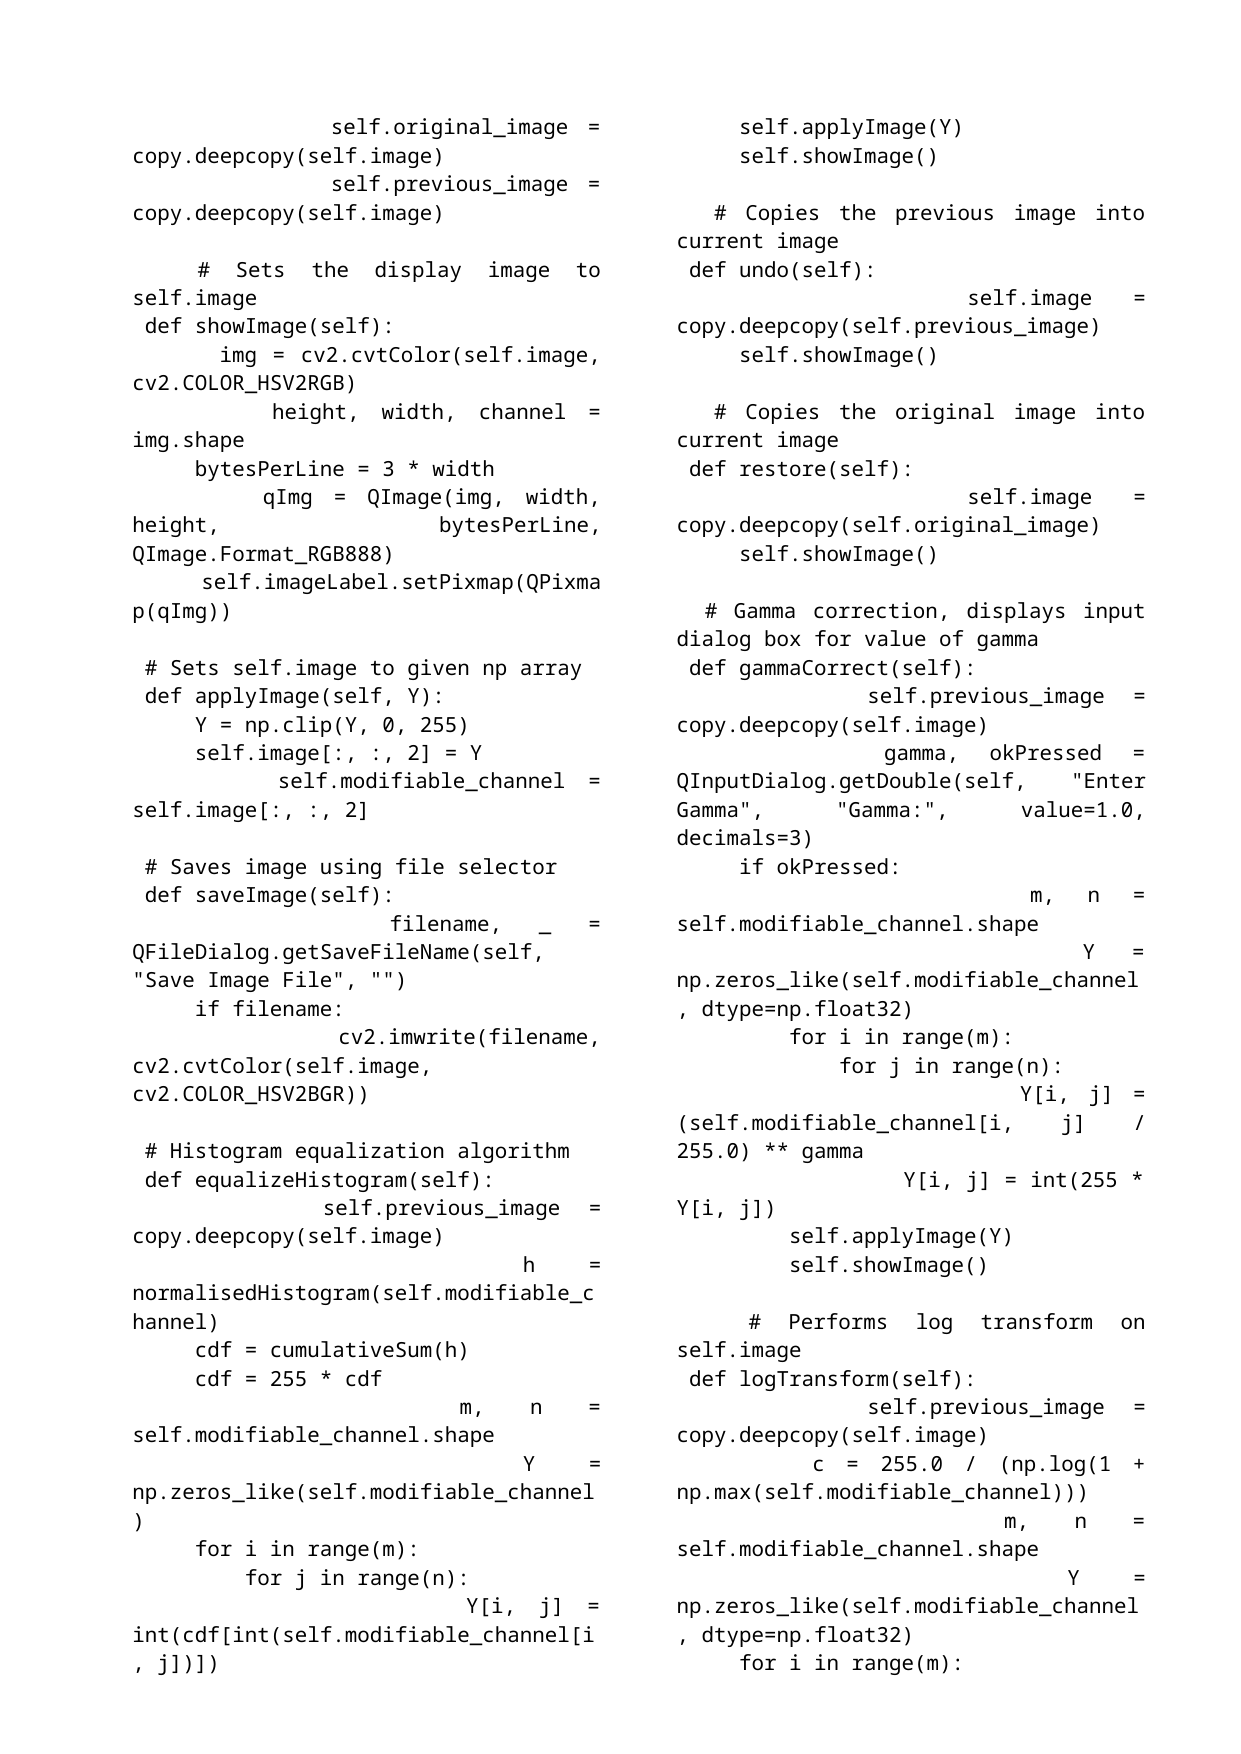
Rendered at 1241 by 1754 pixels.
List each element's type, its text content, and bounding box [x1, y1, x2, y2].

text def undo(self): [639, 255, 1146, 283]
text Y[i, j] = (self.modifiable_channel[i, j] / 255.0) ** gamma [639, 1079, 1146, 1165]
text self.showImage() [639, 141, 1146, 169]
text gamma, okPressed = QInputDialog.getDouble(self, "Enter Gamma", "Gamma:", value=1.0, decimals=3) [639, 738, 1146, 852]
text self.previous_image = copy.deepcopy(self.image) [639, 681, 1146, 738]
text # Performs log transform on self.image [639, 1307, 1146, 1364]
text m, n = self.modifiable_channel.shape [639, 880, 1146, 937]
text def showImage(self): [94, 312, 601, 340]
text Y = np.clip(Y, 0, 255) [94, 710, 601, 738]
text def logTransform(self): [639, 1364, 1146, 1392]
text self.applyImage(Y) [639, 1222, 1146, 1250]
text cdf = cumulativeSum(h) [94, 1335, 601, 1364]
text self.image = copy.deepcopy(self.original_image) [639, 482, 1146, 539]
text filename, _ = QFileDialog.getSaveFileName(self, "Save Image File", "") [94, 909, 601, 994]
text for j in range(n): [94, 1563, 601, 1591]
text Y = np.zeros_like(self.modifiable_channel, dtype=np.float32) [639, 937, 1146, 1022]
text def gammaCorrect(self): [639, 653, 1146, 681]
text Y = np.zeros_like(self.modifiable_channel, dtype=np.float32) [639, 1563, 1146, 1648]
text img = cv2.cvtColor(self.image, cv2.COLOR_HSV2RGB) [94, 340, 601, 397]
text h = normalisedHistogram(self.modifiable_channel) [94, 1250, 601, 1335]
text for i in range(m): [639, 1022, 1146, 1051]
text if filename: [94, 994, 601, 1022]
text self.image = copy.deepcopy(self.previous_image) [639, 283, 1146, 340]
text def applyImage(self, Y): [94, 681, 601, 710]
text bytesPerLine = 3 * width [94, 454, 601, 482]
text def saveImage(self): [94, 880, 601, 909]
text # Sets the display image to self.image [94, 255, 601, 312]
text height, width, channel = img.shape [94, 397, 601, 454]
text self.imageLabel.setPixmap(QPixmap(qImg)) [94, 567, 601, 624]
text self.previous_image = copy.deepcopy(self.image) [639, 1392, 1146, 1449]
text self.previous_image = copy.deepcopy(self.image) [94, 169, 601, 226]
text # Saves image using file selector [94, 852, 601, 880]
text self.showImage() [639, 1250, 1146, 1278]
text # Histogram equalization algorithm [94, 1136, 601, 1165]
text if okPressed: [639, 852, 1146, 880]
text # Copies the original image into current image [639, 397, 1146, 454]
text for i in range(m): [94, 1534, 601, 1563]
text def equalizeHistogram(self): [94, 1165, 601, 1193]
text self.modifiable_channel = self.image[:, :, 2] [94, 767, 601, 823]
text for j in range(n): [639, 1051, 1146, 1079]
text m, n = self.modifiable_channel.shape [639, 1506, 1146, 1563]
text # Copies the previous image into current image [639, 198, 1146, 255]
text Y[i, j] = int(255 * Y[i, j]) [639, 1165, 1146, 1222]
text for i in range(m): [639, 1648, 1146, 1677]
text # Gamma correction, displays input dialog box for value of gamma [639, 596, 1146, 653]
text def restore(self): [639, 454, 1146, 482]
text self.showImage() [639, 340, 1146, 368]
text self.applyImage(Y) [639, 112, 1146, 141]
text # Sets self.image to given np array [94, 653, 601, 681]
text Y[i, j] = int(cdf[int(self.modifiable_channel[i, j])]) [94, 1591, 601, 1677]
text Y = np.zeros_like(self.modifiable_channel) [94, 1449, 601, 1534]
text self.showImage() [639, 539, 1146, 567]
text cv2.imwrite(filename, cv2.cvtColor(self.image, cv2.COLOR_HSV2BGR)) [94, 1022, 601, 1108]
text m, n = self.modifiable_channel.shape [94, 1392, 601, 1449]
text self.previous_image = copy.deepcopy(self.image) [94, 1193, 601, 1250]
text c = 255.0 / (np.log(1 + np.max(self.modifiable_channel))) [639, 1449, 1146, 1506]
text cdf = 255 * cdf [94, 1364, 601, 1392]
text qImg = QImage(img, width, height, bytesPerLine, QImage.Format_RGB888) [94, 482, 601, 567]
text self.original_image = copy.deepcopy(self.image) [94, 112, 601, 169]
text self.image[:, :, 2] = Y [94, 738, 601, 767]
